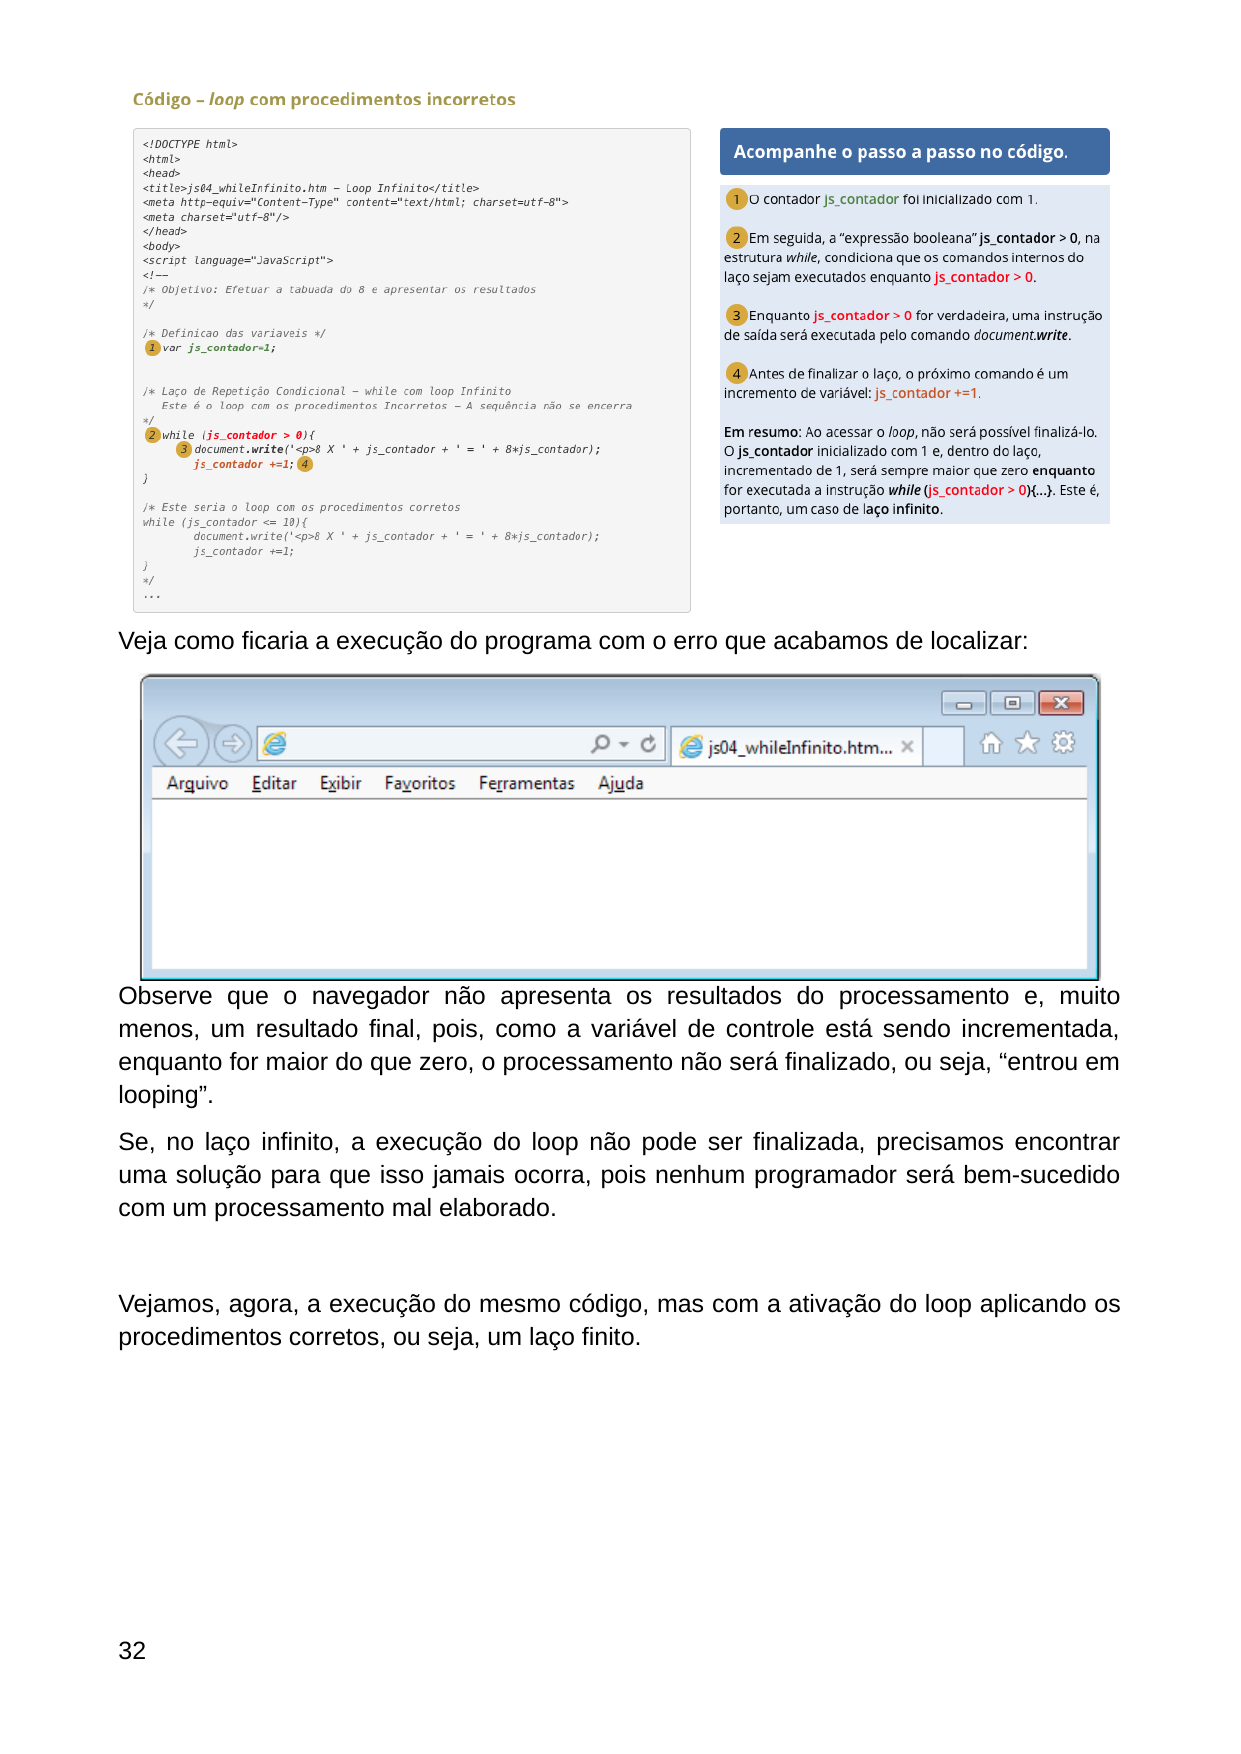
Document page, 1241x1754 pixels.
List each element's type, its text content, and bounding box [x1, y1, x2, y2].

text Observe que o navegador não apresenta os resultados do processamento e, muito menos, um resultado final, pois, como a variável de controle está sendo incrementada, enquanto for maior do que zero, o processamento não será finalizado, ou seja, “entrou em looping”. [118, 721, 1122, 1108]
text Vejamos, agora, a execução do mesmo código, mas com a ativação do loop aplicando os procedimentos corretos, ou seja, um laço finito. [118, 1288, 1122, 1350]
text Se, no laço infinito, a execução do loop não pode ser finalizada, precisamos encontrar uma solução para que isso jamais ocorra, pois nenhum programador será bem-sucedido com um processamento mal elaborado. [118, 1127, 1122, 1222]
text Veja como ficaria a execução do programa com o erro que acabamos de localizar: [118, 622, 1122, 654]
